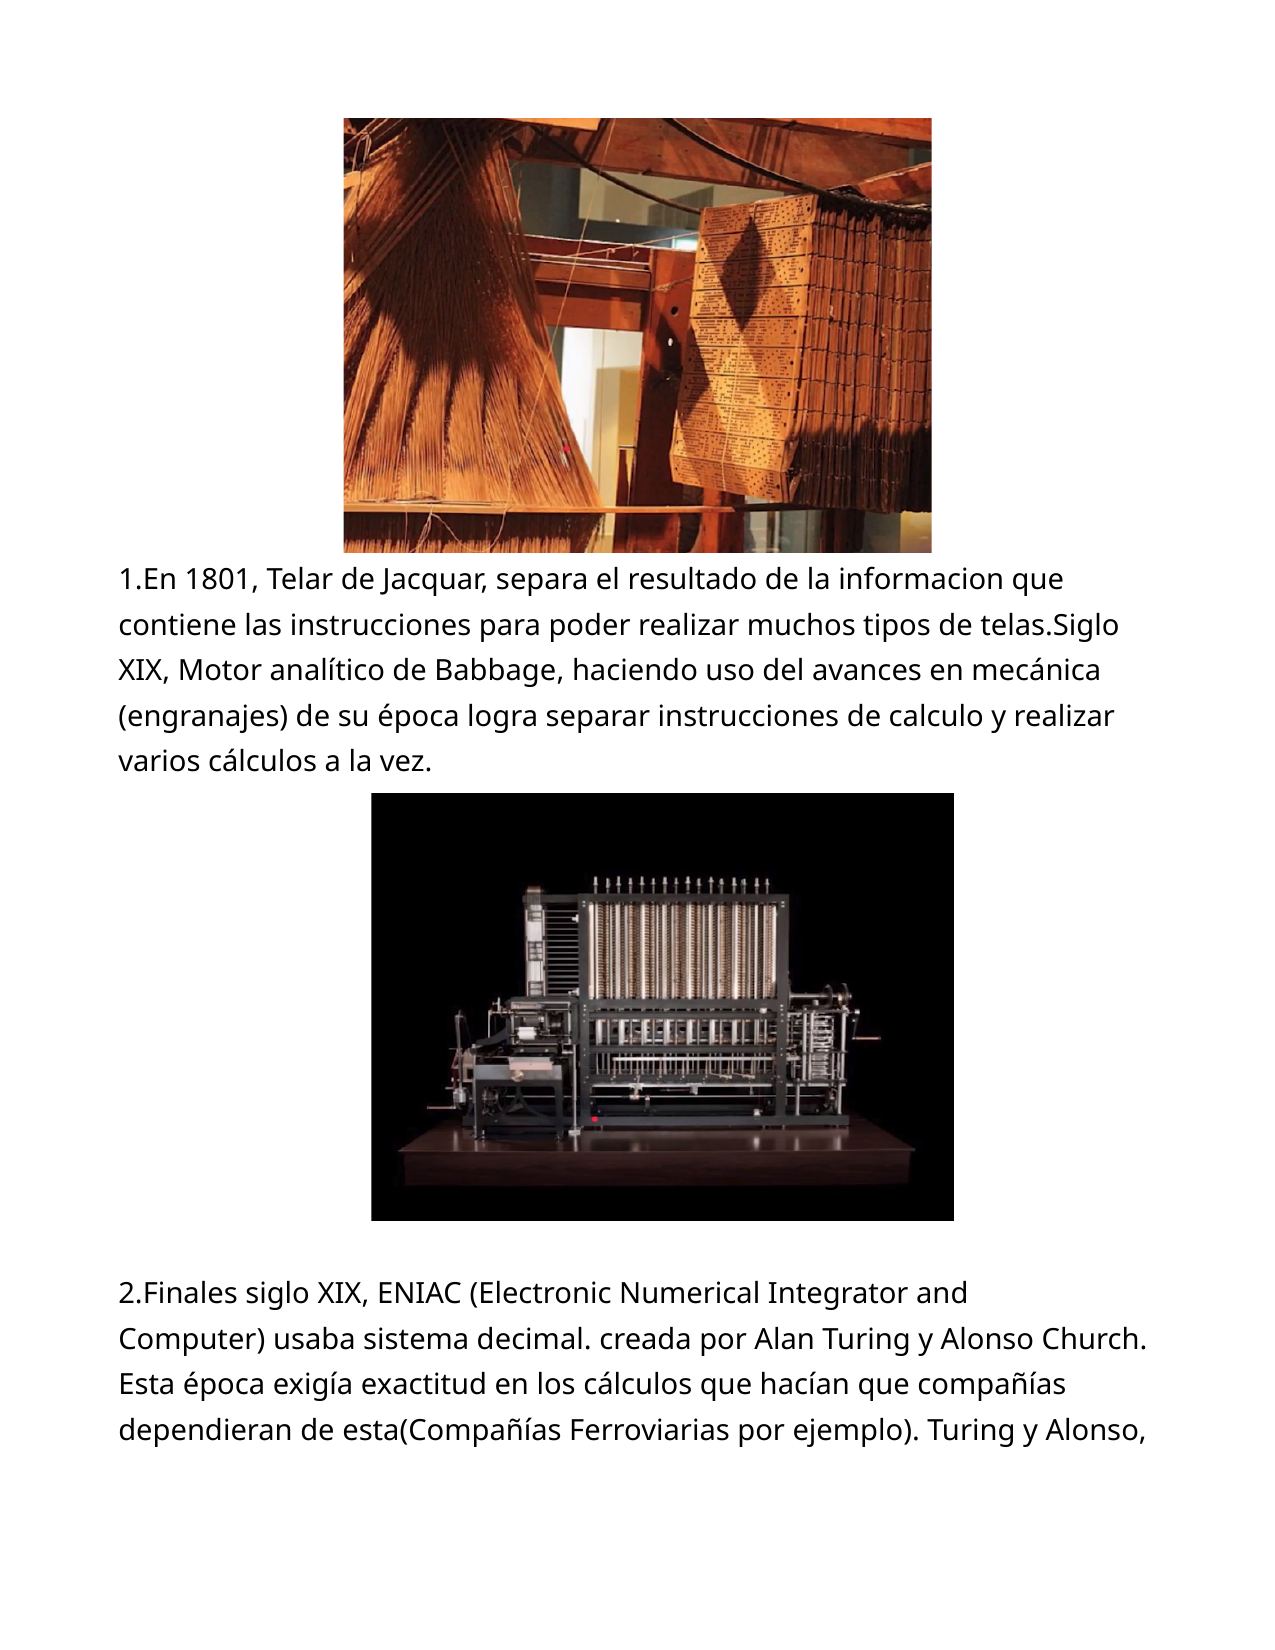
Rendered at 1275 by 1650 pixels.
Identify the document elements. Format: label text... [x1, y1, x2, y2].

picture [343, 118, 932, 553]
list Finales siglo XIX, ENIAC (Electronic Numerical Integrator and Computer) usaba sistema decimal. creada por Alan Turing y Alonso Church. Esta época exigía exactitud en los cálculos que hacían que compañías dependieran de esta(Compañías Ferroviarias por ejemplo). Turing y Alonso, [118, 1272, 1157, 1449]
picture [371, 793, 954, 1221]
list En 1801, Telar de Jacquar, separa el resultado de la informacion que contiene las instrucciones para poder realizar muchos tipos de telas.Siglo XIX, Motor analítico de Babbage, haciendo uso del avances en mecánica (engranajes) de su época logra separar instrucciones de calculo y realizar varios cálculos a la vez. [118, 118, 1157, 780]
